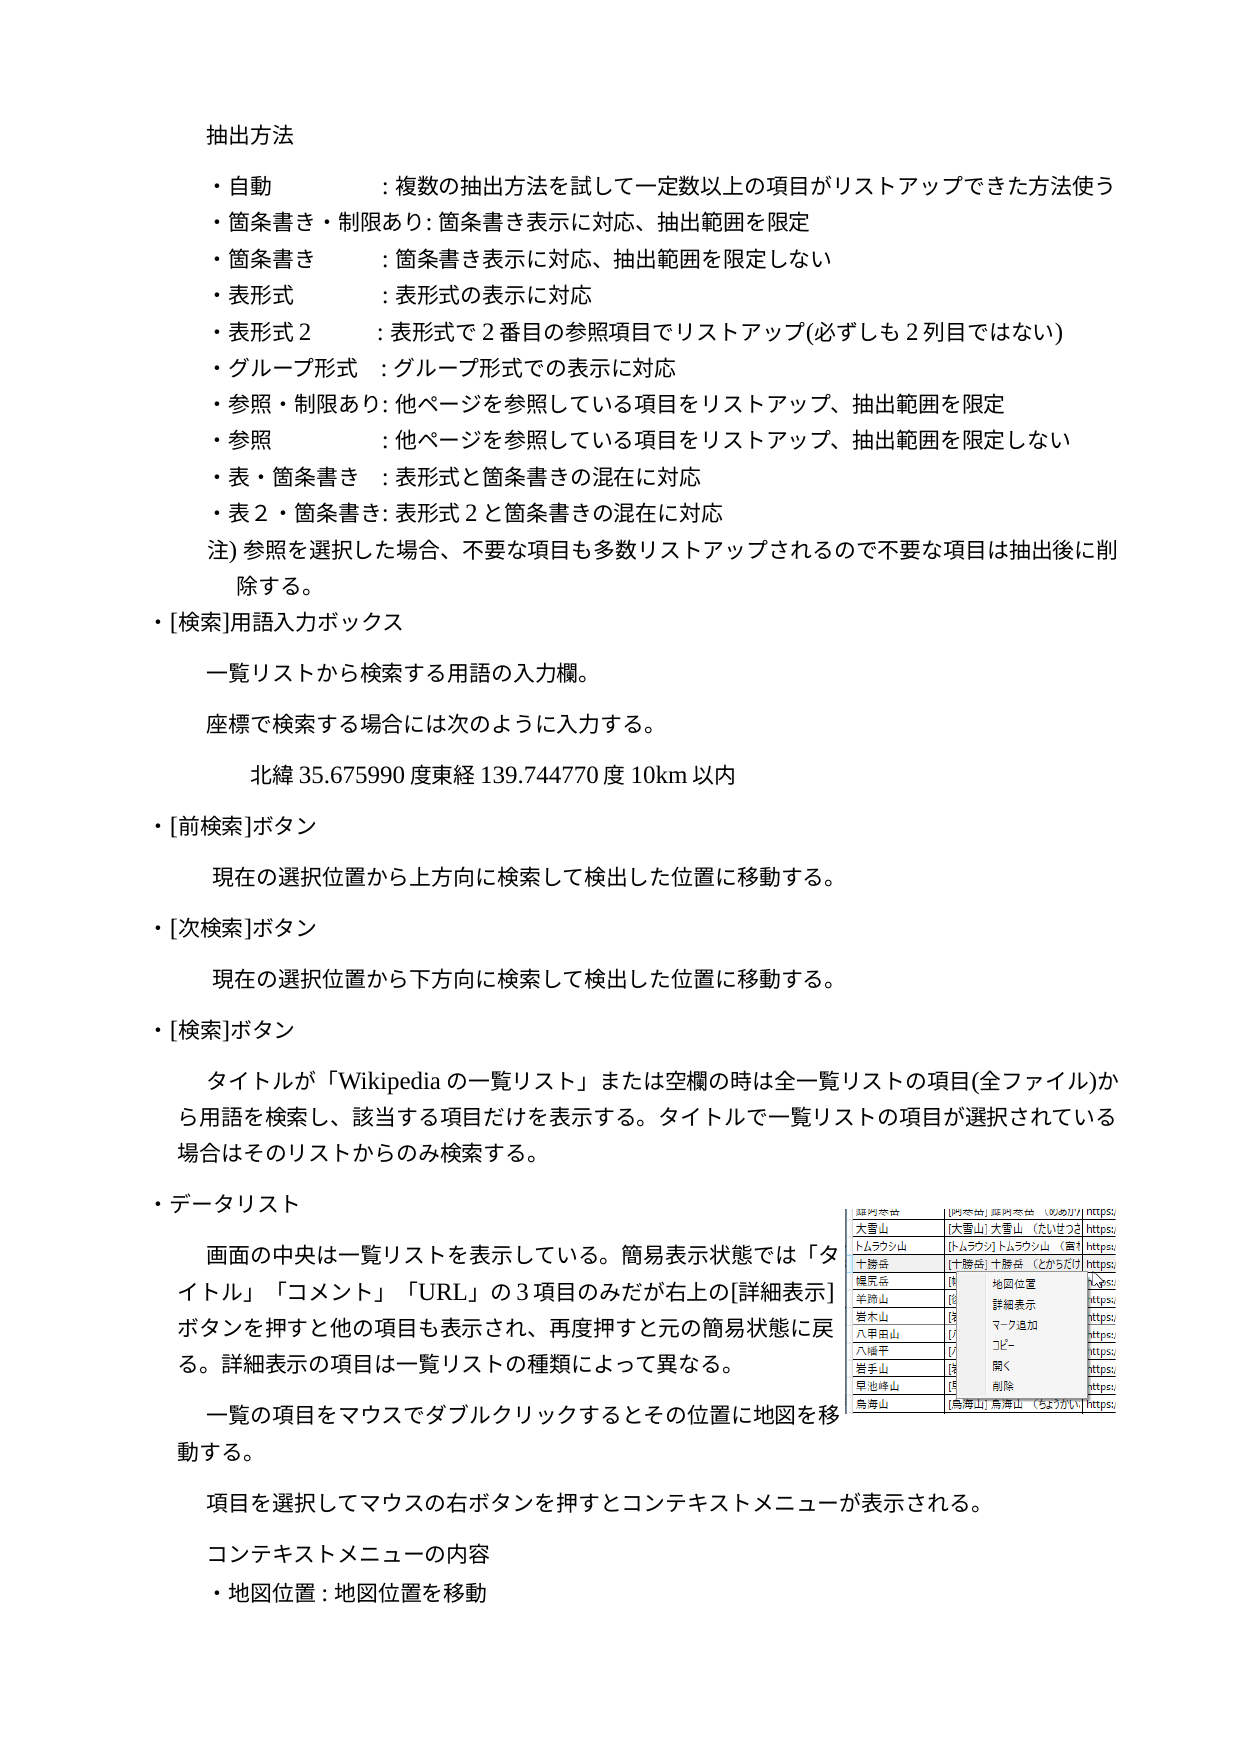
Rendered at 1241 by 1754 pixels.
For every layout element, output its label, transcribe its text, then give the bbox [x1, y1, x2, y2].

text ・参照 : 他ページを参照している項目をリストアップ、抽出範囲を限定しない [177, 423, 1122, 455]
text ・地図位置 : 地図位置を移動 [177, 1576, 1122, 1607]
text ・[次検索]ボタン [148, 911, 1122, 943]
text 座標で検索する場合には次のように入力する。 [177, 707, 1122, 739]
text 北緯35.675990度東経139.744770度 10km以内 [177, 758, 1122, 790]
text 抽出方法 [177, 118, 1122, 150]
text ・[検索]用語入力ボックス [148, 605, 1122, 637]
text 現在の選択位置から下方向に検索して検出した位置に移動する。 [177, 962, 1122, 993]
text ・参照・制限あり: 他ページを参照している項目をリストアップ、抽出範囲を限定 [177, 387, 1122, 419]
text 一覧リストから検索する用語の入力欄。 [177, 656, 1122, 688]
picture [845, 1209, 1116, 1414]
text ・グループ形式 : グループ形式での表示に対応 [177, 351, 1122, 382]
text ・データリスト [148, 1187, 1122, 1219]
text タイトルが「Wikipediaの一覧リスト」または空欄の時は全一覧リストの項目(全ファイル)から用語を検索し、該当する項目だけを表示する。タイトルで一覧リストの項目が選択されている場合はそのリストからのみ検索する。 [177, 1064, 1122, 1168]
text ・表・箇条書き : 表形式と箇条書きの混在に対応 [177, 460, 1122, 492]
text ・表２・箇条書き: 表形式2と箇条書きの混在に対応 [177, 496, 1122, 528]
text ・箇条書き・制限あり: 箇条書き表示に対応、抽出範囲を限定 [177, 205, 1122, 237]
text ・表形式 : 表形式の表示に対応 [177, 278, 1122, 310]
text 一覧の項目をマウスでダブルクリックするとその位置に地図を移動する。 [177, 1398, 1122, 1466]
text ・箇条書き : 箇条書き表示に対応、抽出範囲を限定しない [177, 242, 1122, 273]
text ・[検索]ボタン [148, 1013, 1122, 1044]
text 注) 参照を選択した場合、不要な項目も多数リストアップされるので不要な項目は抽出後に削除する。 [207, 533, 1122, 601]
text ・[前検索]ボタン [148, 809, 1122, 841]
text ・表形式2 : 表形式で2番目の参照項目でリストアップ(必ずしも2列目ではない) [177, 314, 1122, 346]
text コンテキストメニューの内容 [177, 1537, 1122, 1568]
text 現在の選択位置から上方向に検索して検出した位置に移動する。 [177, 860, 1122, 892]
text 画面の中央は一覧リストを表示している。簡易表示状態では「タイトル」「コメント」「URL」の3項目のみだが右上の[詳細表示]ボタンを押すと他の項目も表示され、再度押すと元の簡易状態に戻る。詳細表示の項目は一覧リストの種類によって異なる。 [177, 1238, 845, 1379]
text ・自動 : 複数の抽出方法を試して一定数以上の項目がリストアップできた方法使う [177, 169, 1122, 201]
text 項目を選択してマウスの右ボタンを押すとコンテキストメニューが表示される。 [177, 1486, 1122, 1517]
